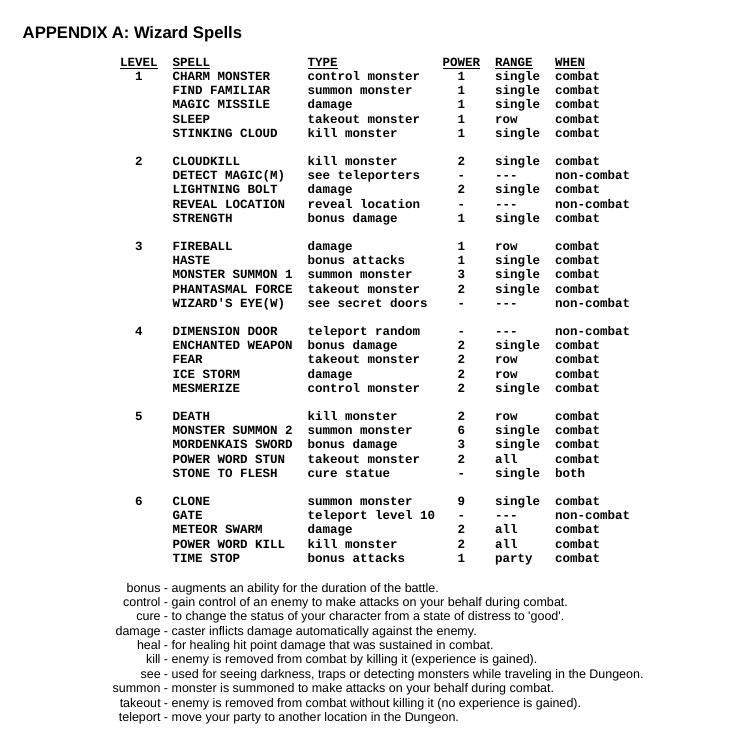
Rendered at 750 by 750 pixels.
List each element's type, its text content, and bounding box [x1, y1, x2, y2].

text WIZARD'S EYE(W) see secret doors - --- non-combat [22, 297, 727, 311]
text SLEEP takeout monster 1 row combat [22, 113, 727, 127]
table_cell - caster inflicts damage automatically against the enemy. [160, 623, 727, 638]
text MESMERIZE control monster 2 single combat [22, 382, 727, 396]
table_cell control [23, 595, 160, 609]
text 1 CHARM MONSTER control monster 1 single combat [22, 70, 727, 84]
text FEAR takeout monster 2 row combat [22, 353, 727, 368]
text METEOR SWARM damage 2 all combat [22, 523, 727, 538]
table_cell teleport [23, 710, 160, 724]
table_header - augments an ability for the duration of the battle. [160, 580, 727, 594]
table_cell kill [23, 652, 160, 666]
table_cell damage [23, 623, 160, 638]
text 6 CLONE summon monster 9 single combat [22, 495, 727, 509]
subtitle APPENDIX A: Wizard Spells [22, 22, 727, 42]
table_header bonus [23, 580, 160, 594]
text FIND FAMILIAR summon monster 1 single combat [22, 84, 727, 98]
text GATE teleport level 10 - --- non-combat [22, 509, 727, 523]
text POWER WORD STUN takeout monster 2 all combat [22, 453, 727, 467]
text MONSTER SUMMON 1 summon monster 3 single combat [22, 268, 727, 283]
text LIGHTNING BOLT damage 2 single combat [22, 183, 727, 198]
text 4 DIMENSION DOOR teleport random - --- non-combat [22, 325, 727, 339]
text MONSTER SUMMON 2 summon monster 6 single combat [22, 424, 727, 438]
text STONE TO FLESH cure statue - single both [22, 467, 727, 481]
text LEVEL SPELL TYPE POWER RANGE WHEN [22, 56, 727, 70]
text MORDENKAIS SWORD bonus damage 3 single combat [22, 438, 727, 453]
table_cell - monster is summoned to make attacks on your behalf during combat. [160, 681, 727, 695]
table_cell heal [23, 638, 160, 652]
table_cell see [23, 666, 160, 681]
text 2 CLOUDKILL kill monster 2 single combat [22, 155, 727, 169]
table_cell - enemy is removed from combat without killing it (no experience is gained). [160, 695, 727, 709]
table_cell - gain control of an enemy to make attacks on your behalf during combat. [160, 595, 727, 609]
table_cell takeout [23, 695, 160, 709]
text 3 FIREBALL damage 1 row combat [22, 240, 727, 254]
table_cell - to change the status of your character from a state of distress to 'good'. [160, 609, 727, 623]
text MAGIC MISSILE damage 1 single combat [22, 98, 727, 113]
table_cell cure [23, 609, 160, 623]
text TIME STOP bonus attacks 1 party combat [22, 552, 727, 566]
table_cell summon [23, 681, 160, 695]
text REVEAL LOCATION reveal location - --- non-combat [22, 198, 727, 212]
text ENCHANTED WEAPON bonus damage 2 single combat [22, 339, 727, 353]
table_cell - enemy is removed from combat by killing it (experience is gained). [160, 652, 727, 666]
table_cell - move your party to another location in the Dungeon. [160, 710, 727, 724]
table_cell - used for seeing darkness, traps or detecting monsters while traveling in the Dungeon. [160, 666, 727, 681]
text PHANTASMAL FORCE takeout monster 2 single combat [22, 283, 727, 297]
text HASTE bonus attacks 1 single combat [22, 254, 727, 268]
text DETECT MAGIC(M) see teleporters - --- non-combat [22, 169, 727, 183]
table_cell - for healing hit point damage that was sustained in combat. [160, 638, 727, 652]
text STRENGTH bonus damage 1 single combat [22, 212, 727, 226]
text POWER WORD KILL kill monster 2 all combat [22, 538, 727, 552]
text STINKING CLOUD kill monster 1 single combat [22, 127, 727, 141]
text ICE STORM damage 2 row combat [22, 368, 727, 382]
text 5 DEATH kill monster 2 row combat [22, 410, 727, 424]
